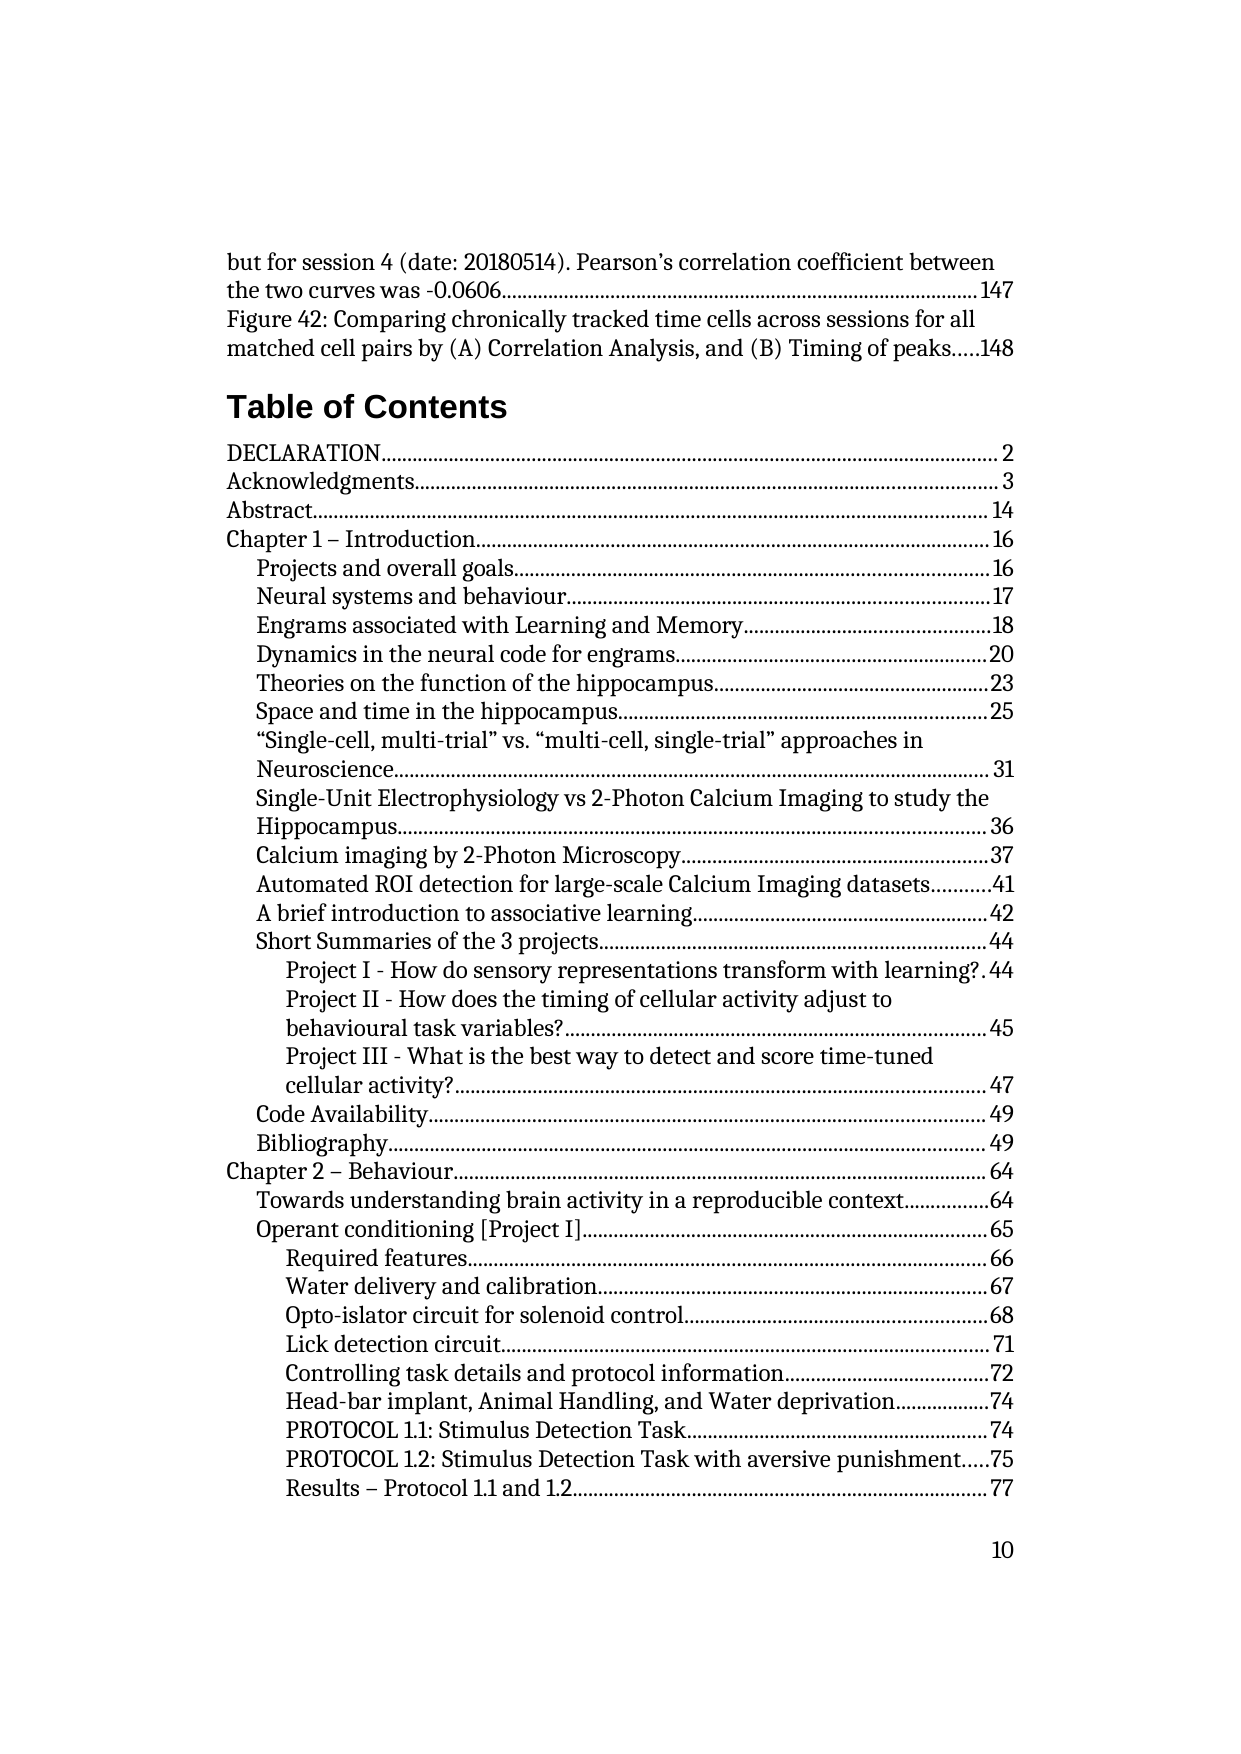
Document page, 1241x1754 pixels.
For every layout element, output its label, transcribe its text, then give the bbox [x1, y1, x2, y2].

text Operant conditioning [Project I] 65 [256, 1215, 1014, 1243]
text Results – Protocol 1.1 and 1.2 77 [285, 1473, 1014, 1502]
text Required features 66 [285, 1243, 1014, 1272]
text Single-Unit Electrophysiology vs 2-Photon Calcium Imaging to study the Hippocampus 36 [256, 783, 1014, 841]
text Water delivery and calibration 67 [285, 1272, 1014, 1301]
text Dynamics in the neural code for engrams 20 [256, 640, 1014, 668]
text Project II - How does the timing of cellular activity adjust to behavioural task variables? 45 [285, 985, 1014, 1042]
text PROTOCOL 1.2: Stimulus Detection Task with aversive punishment 75 [285, 1445, 1014, 1473]
text Engrams associated with Learning and Memory 18 [256, 611, 1014, 640]
text Acknowledgments 3 [226, 467, 1014, 496]
text Towards understanding brain activity in a reproducible context 64 [256, 1186, 1014, 1215]
text Chapter 1 – Introduction 16 [226, 525, 1014, 553]
text A brief introduction to associative learning 42 [256, 898, 1014, 927]
text Opto-islator circuit for solenoid control 68 [285, 1301, 1014, 1330]
text Code Availability 49 [256, 1100, 1014, 1128]
text Chapter 2 – Behaviour 64 [226, 1157, 1014, 1186]
text Automated ROI detection for large-scale Calcium Imaging datasets 41 [256, 870, 1014, 898]
text Space and time in the hippocampus 25 [256, 697, 1014, 726]
subtitle Table of Contents [226, 388, 1014, 426]
text Projects and overall goals 16 [256, 553, 1014, 582]
text “Single-cell, multi-trial” vs. “multi-cell, single-trial” approaches in Neuroscience 31 [256, 726, 1014, 783]
text Lick detection circuit 71 [285, 1330, 1014, 1358]
text Controlling task details and protocol information 72 [285, 1358, 1014, 1387]
text PROTOCOL 1.1: Stimulus Detection Task 74 [285, 1416, 1014, 1445]
text Project III - What is the best way to detect and score time-tuned cellular activity? 47 [285, 1042, 1014, 1100]
text Neural systems and behaviour 17 [256, 582, 1014, 611]
text Calcium imaging by 2-Photon Microscopy 37 [256, 841, 1014, 870]
text Short Summaries of the 3 projects 44 [256, 927, 1014, 956]
text Head-bar implant, Animal Handling, and Water deprivation 74 [285, 1387, 1014, 1416]
text Figure 42: Comparing chronically tracked time cells across sessions for all matched cell pairs by (A) Correlation Analysis, and (B) Timing of peaks. 148 [226, 305, 1014, 363]
text Bibliography 49 [256, 1128, 1014, 1157]
text DECLARATION 2 [226, 438, 1014, 467]
text Abstract 14 [226, 496, 1014, 525]
text Theories on the function of the hippocampus 23 [256, 668, 1014, 697]
text Figure 41: Example chronically tracked cell pair with de-tuning between session 1 and 4. Blue Event Time Histograms represent the tuning curve for the example cell for session 1 (date: 20180508) and Red represent the same but for session 4 (date: 20180514). Pearson’s correlation coefficient between the two curves was -0.0606. 147 [226, 248, 1014, 305]
text Project I - How do sensory representations transform with learning? 44 [285, 956, 1014, 985]
